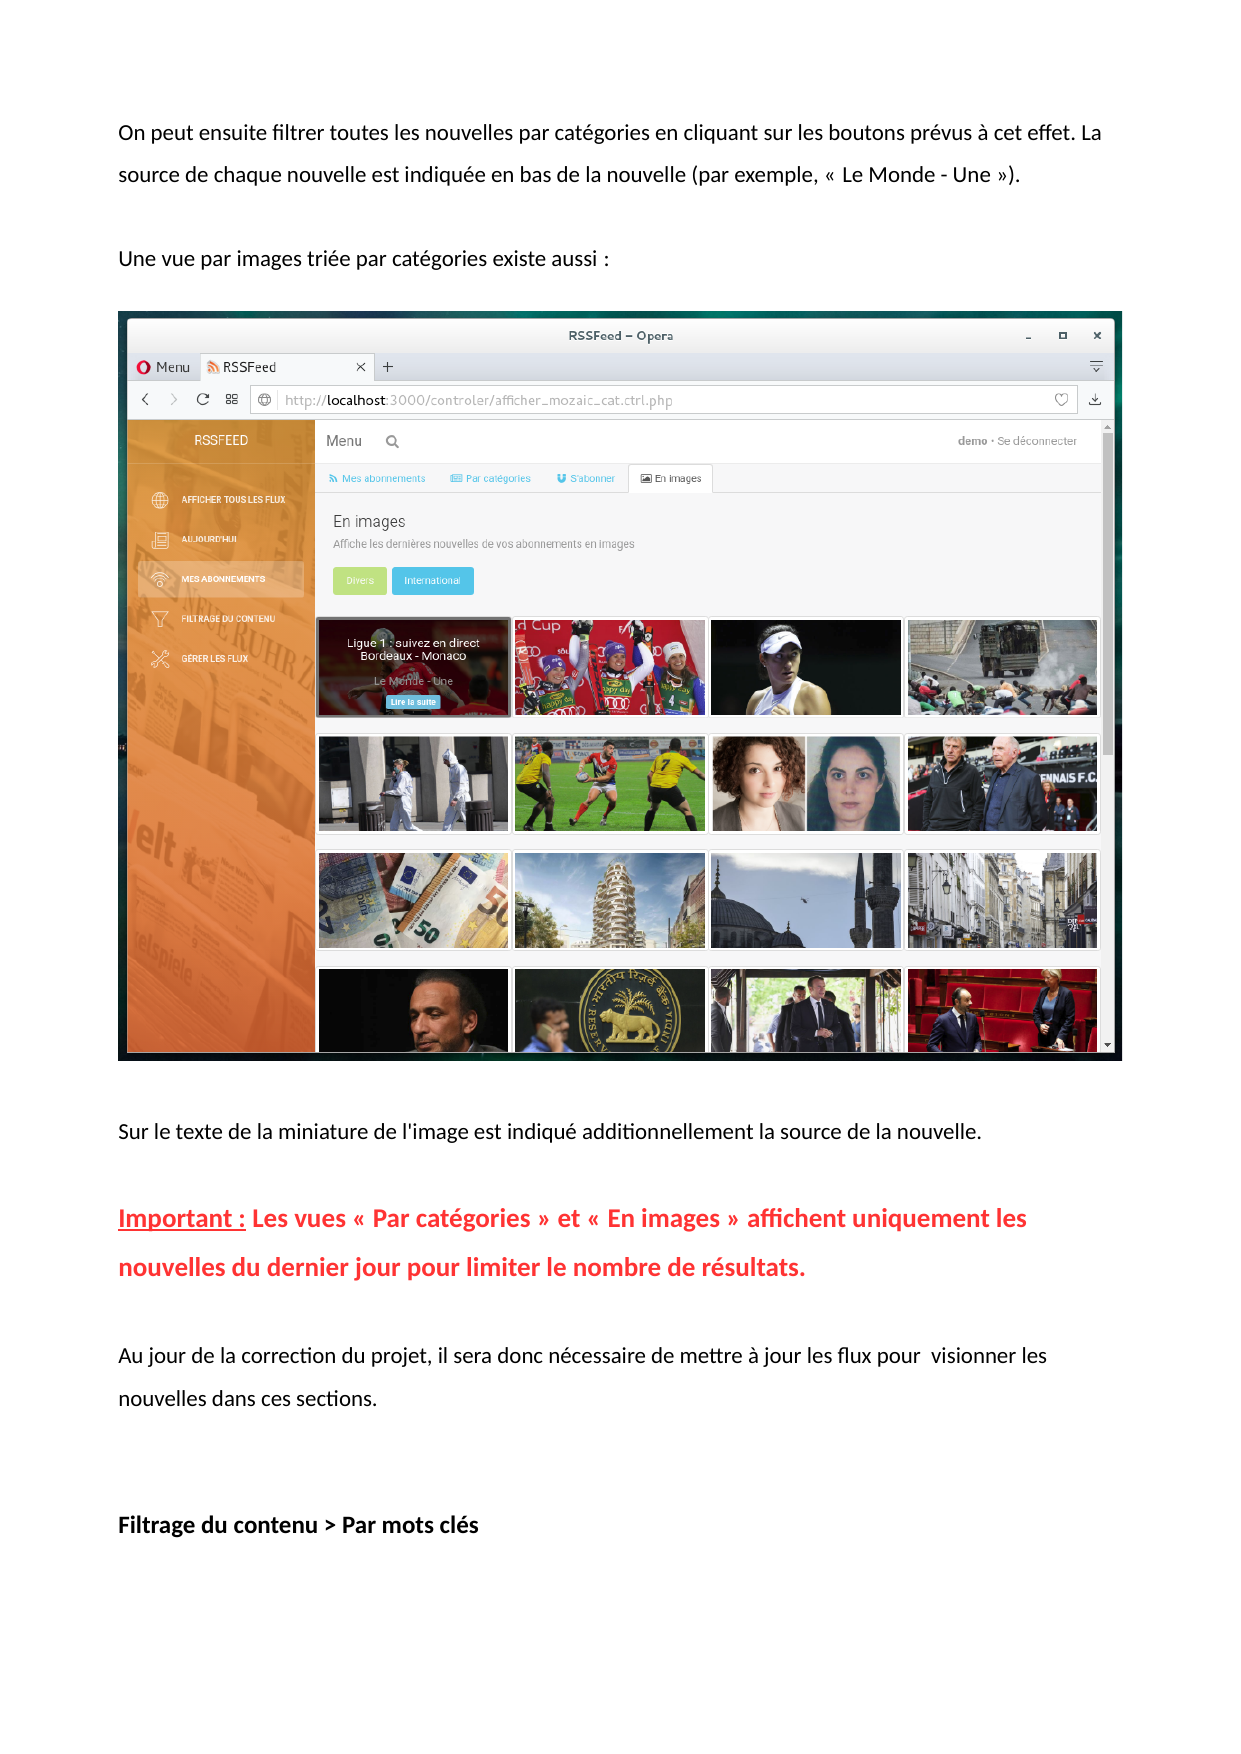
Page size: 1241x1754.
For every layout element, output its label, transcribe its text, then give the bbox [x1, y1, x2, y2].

text Filtrage du contenu > Par mots clés [118, 1509, 1122, 1540]
text On peut ensuite filtrer toutes les nouvelles par catégories en cliquant sur les boutons prévus à cet effet. La source de chaque nouvelle est indiquée en bas de la nouvelle (par exemple, « Le Monde - Une »). [118, 118, 1122, 188]
picture [118, 311, 1123, 1061]
text Une vue par images triée par catégories existe aussi : [118, 244, 1122, 272]
text Important : Les vues « Par catégories » et « En images » affichent uniquement les nouvelles du dernier jour pour limiter le nombre de résultats. [118, 1201, 1122, 1283]
text Au jour de la correction du projet, il sera donc nécessaire de mettre à jour les flux pour visionner les nouvelles dans ces sections. [118, 1342, 1122, 1412]
text Sur le texte de la miniature de l'image est indiqué additionnellement la source de la nouvelle. [118, 1117, 1122, 1145]
